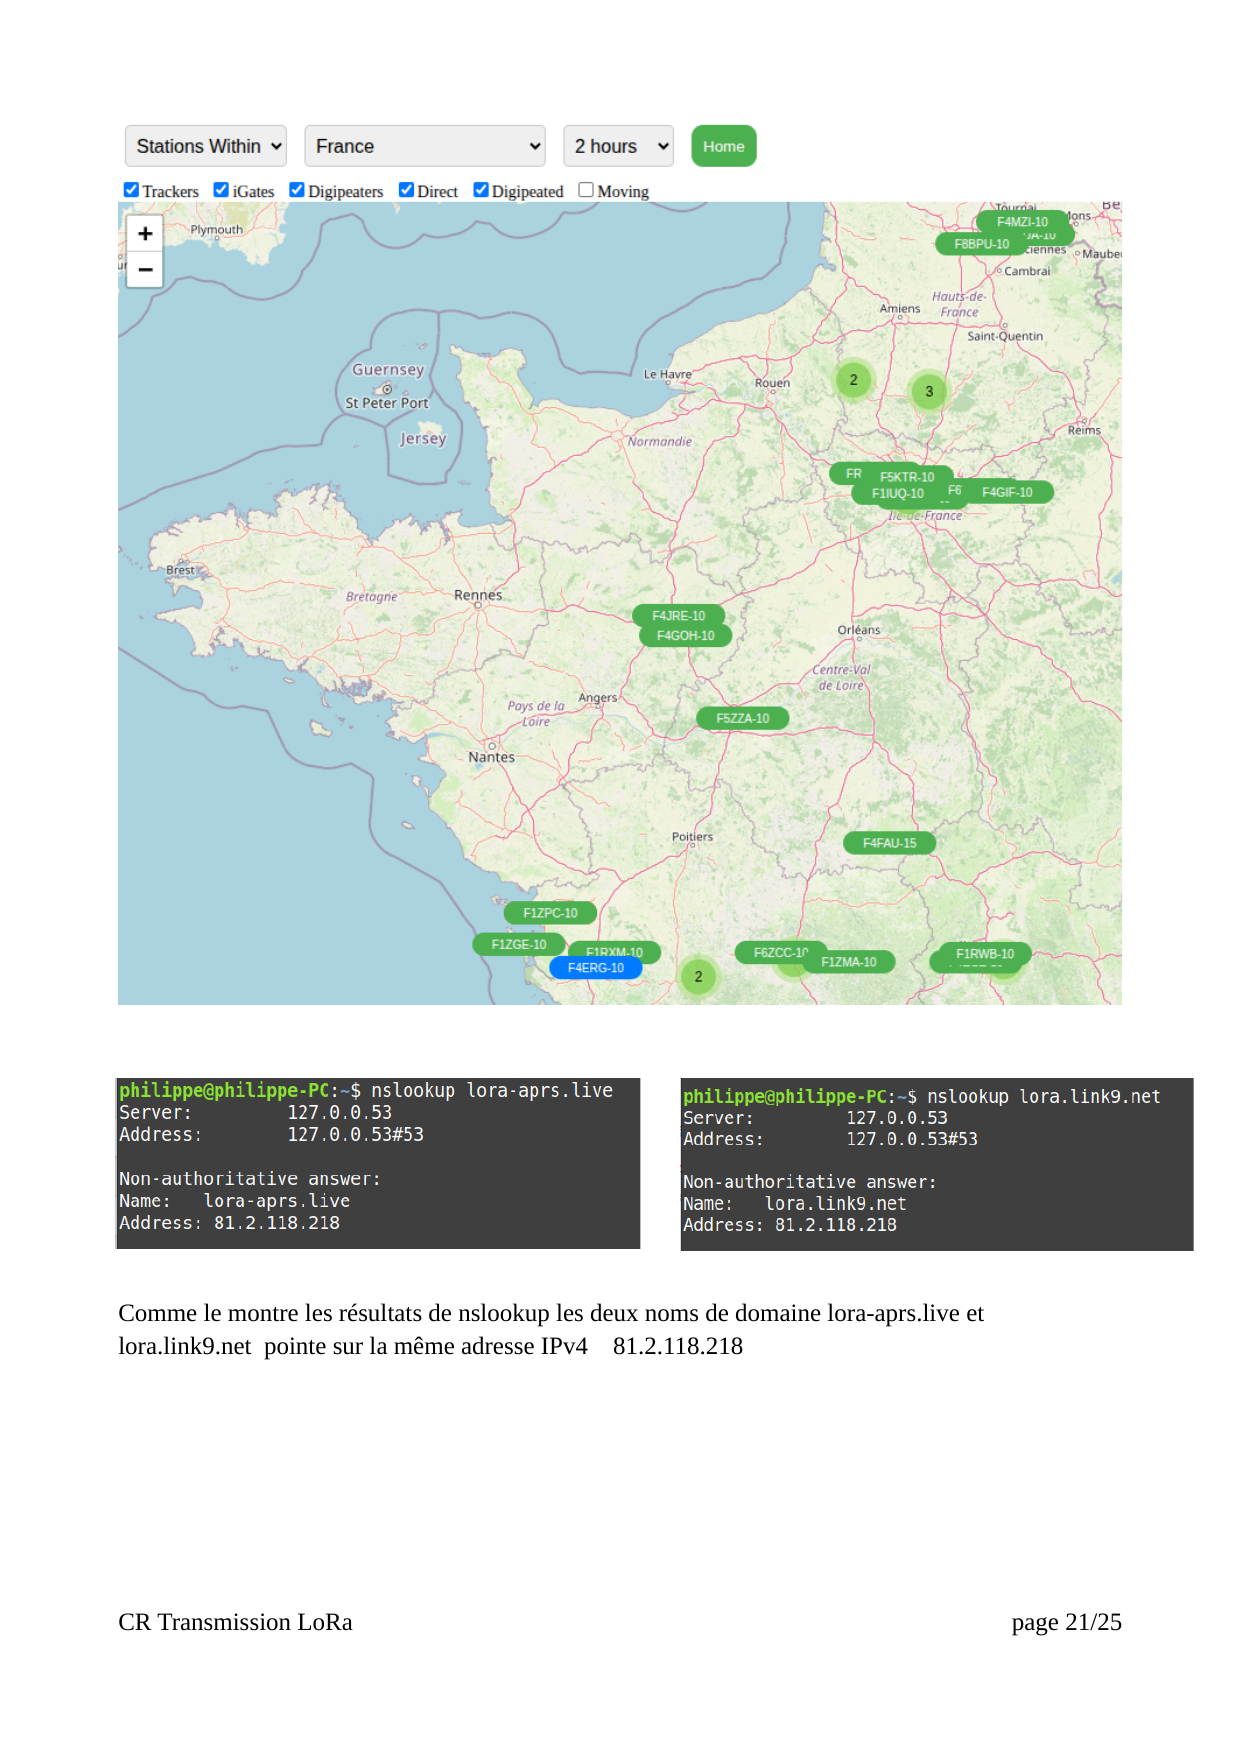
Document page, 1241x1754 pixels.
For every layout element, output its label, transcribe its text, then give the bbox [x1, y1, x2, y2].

text Comme le montre les résultats de nslookup les deux noms de domaine lora-aprs.live et lora.link9.net pointe sur la même adresse IPv4 81.2.118.218 [118, 1298, 1122, 1360]
picture [680, 1078, 1194, 1251]
picture [118, 118, 1123, 1005]
picture [114, 1078, 641, 1249]
